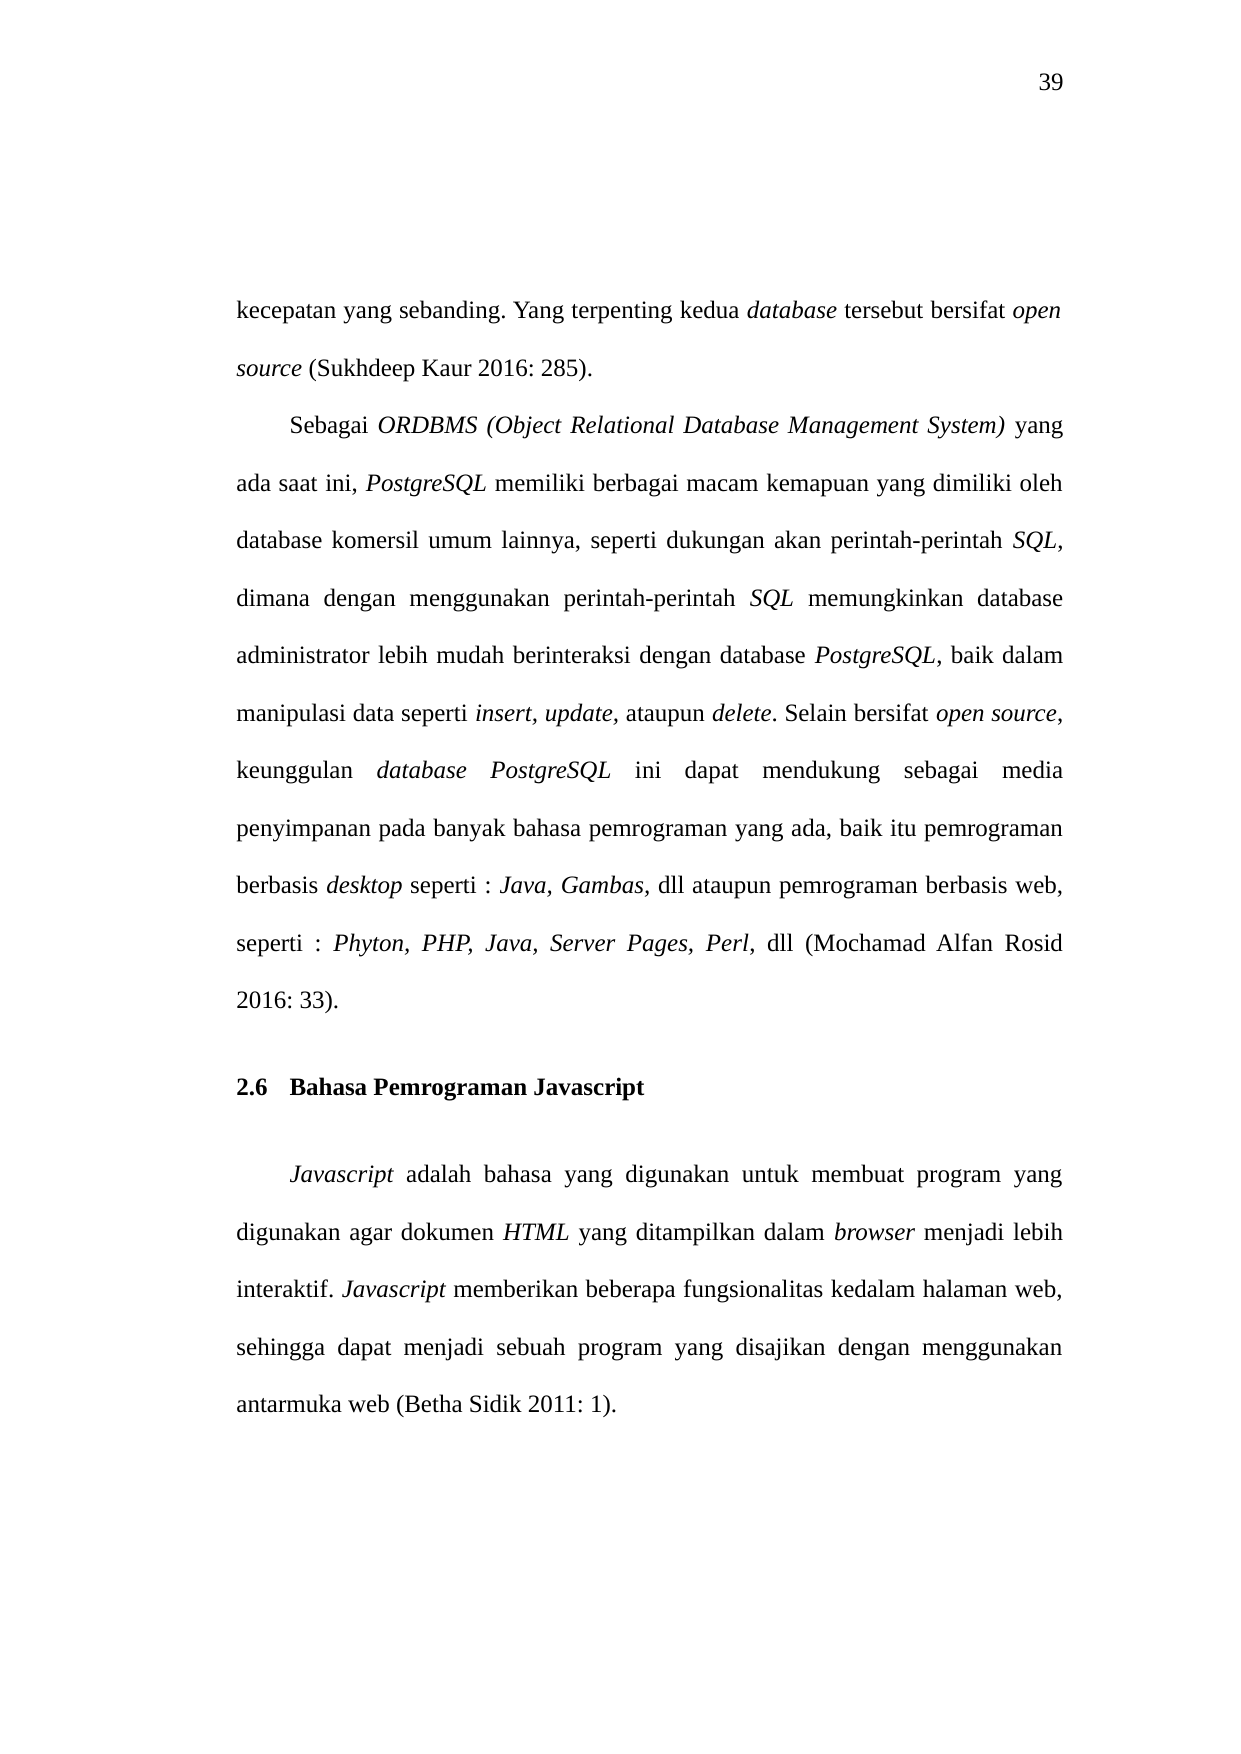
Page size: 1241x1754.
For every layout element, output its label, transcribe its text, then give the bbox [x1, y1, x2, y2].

subtitle 2.6 Bahasa Pemrograman Javascript [236, 1072, 1063, 1101]
text Sebagai ORDBMS (Object Relational Database Management System) yang ada saat ini, PostgreSQL memiliki berbagai macam kemapuan yang dimiliki oleh database komersil umum lainnya, seperti dukungan akan perintah-perintah SQL, dimana dengan menggunakan perintah-perintah SQL memungkinkan database administrator lebih mudah berinteraksi dengan database PostgreSQL, baik dalam manipulasi data seperti insert, update, ataupun delete. Selain bersifat open source, keunggulan database PostgreSQL ini dapat mendukung sebagai media penyimpanan pada banyak bahasa pemrograman yang ada, baik itu pemrograman berbasis desktop seperti : Java, Gambas, dll ataupun pemrograman berbasis web, seperti : Phyton, PHP, Java, Server Pages, Perl, dll (Mochamad Alfan Rosid 2016: 33). [236, 410, 1063, 1014]
text Javascript adalah bahasa yang digunakan untuk membuat program yang digunakan agar dokumen HTML yang ditampilkan dalam browser menjadi lebih interaktif. Javascript memberikan beberapa fungsionalitas kedalam halaman web, sehingga dapat menjadi sebuah program yang disajikan dengan menggunakan antarmuka web (Betha Sidik 2011: 1). [236, 1159, 1063, 1418]
text kecepatan yang sebanding. Yang terpenting kedua database tersebut bersifat open source (Sukhdeep Kaur 2016: 285). [236, 295, 1063, 382]
